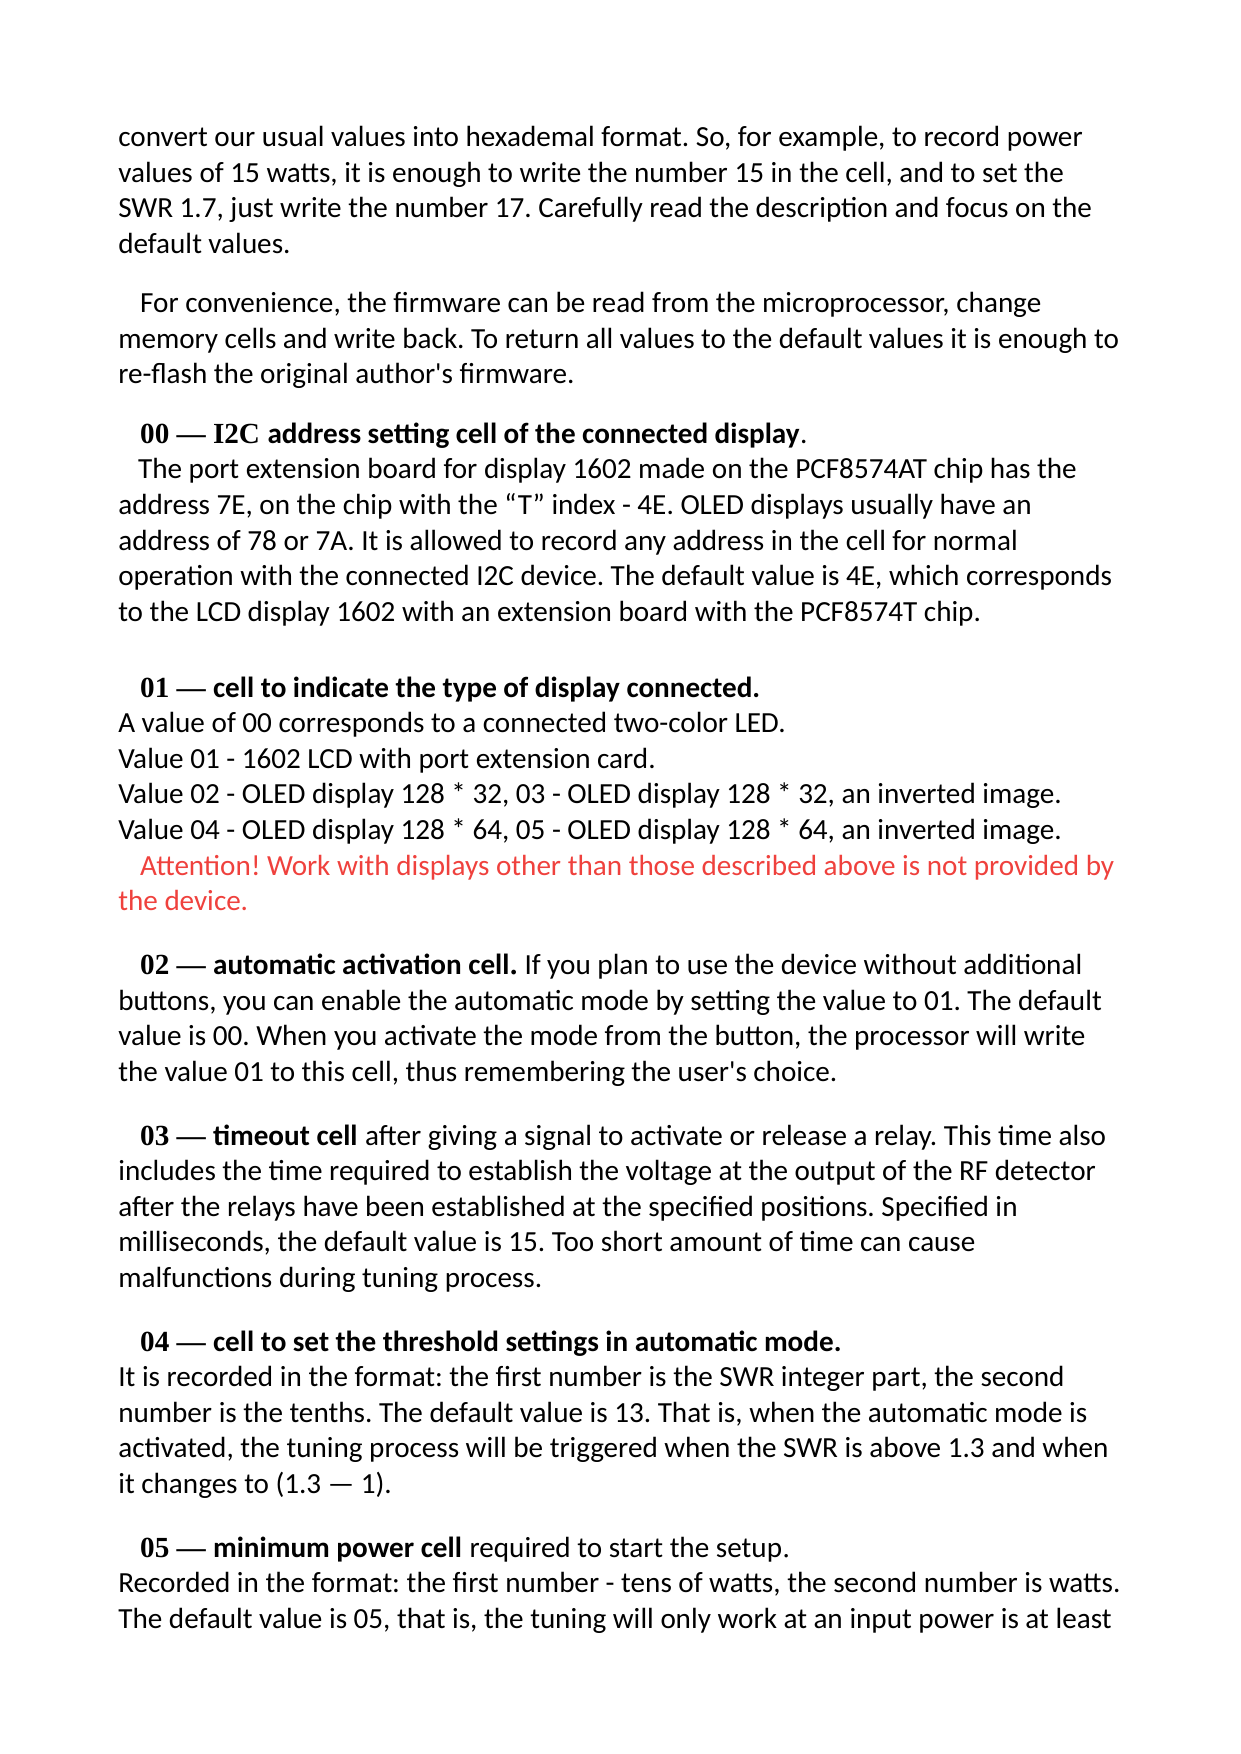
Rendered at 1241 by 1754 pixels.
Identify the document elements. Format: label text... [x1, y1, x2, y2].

text 04 — cell to set the threshold settings in automatic mode. [118, 1323, 1122, 1358]
text Value 04 - OLED display 128 * 64, 05 - OLED display 128 * 64, an inverted image. [118, 811, 1122, 847]
text Recorded in the format: the first number - tens of watts, the second number is watts. The default value is 05, that is, the tuning will only work at an input power is at least [118, 1564, 1122, 1636]
text Value 02 - OLED display 128 * 32, 03 - OLED display 128 * 32, an inverted image. [118, 776, 1122, 811]
text 03 — timeout cell after giving a signal to activate or release a relay. This time also includes the time required to establish the voltage at the output of the RF detector after the relays have been established at the specified positions. Specified in milliseconds, the default value is 15. Too short amount of time can cause malfunctions during tuning process. [118, 1117, 1122, 1295]
text 05 — minimum power cell required to start the setup. [118, 1529, 1122, 1564]
text For convenience, the firmware can be read from the microprocessor, change memory cells and write back. To return all values to the default values it is enough to re-flash the original author's firmware. [118, 284, 1122, 391]
text 00 — I2C address setting cell of the connected display. The port extension board for display 1602 made on the PCF8574AT chip has the address 7E, on the chip with the “T” index - 4E. OLED displays usually have an address of 78 or 7A. It is allowed to record any address in the cell for normal operation with the connected I2C device. The default value is 4E, which corresponds to the LCD display 1602 with an extension board with the PCF8574T chip. [118, 415, 1122, 629]
text It is recorded in the format: the first number is the SWR integer part, the second number is the tenths. The default value is 13. That is, when the automatic mode is activated, the tuning process will be triggered when the SWR is above 1.3 and when it changes to (1.3 — 1). [118, 1358, 1122, 1501]
text 02 — automatic activation cell. If you plan to use the device without additional buttons, you can enable the automatic mode by setting the value to 01. The default value is 00. When you activate the mode from the button, the processor will write the value 01 to this cell, thus remembering the user's choice. [118, 946, 1122, 1088]
text Attention! Work with displays other than those described above is not provided by the device. [118, 847, 1122, 918]
text A value of 00 corresponds to a connected two-color LED. [118, 704, 1122, 740]
text Value 01 - 1602 LCD with port extension card. [118, 740, 1122, 776]
text 01 — cell to indicate the type of display connected. [118, 669, 1122, 704]
text convert our usual values into hexademal format. So, for example, to record power values of 15 watts, it is enough to write the number 15 in the cell, and to set the SWR 1.7, just write the number 17. Carefully read the description and focus on the default values. [118, 118, 1122, 261]
